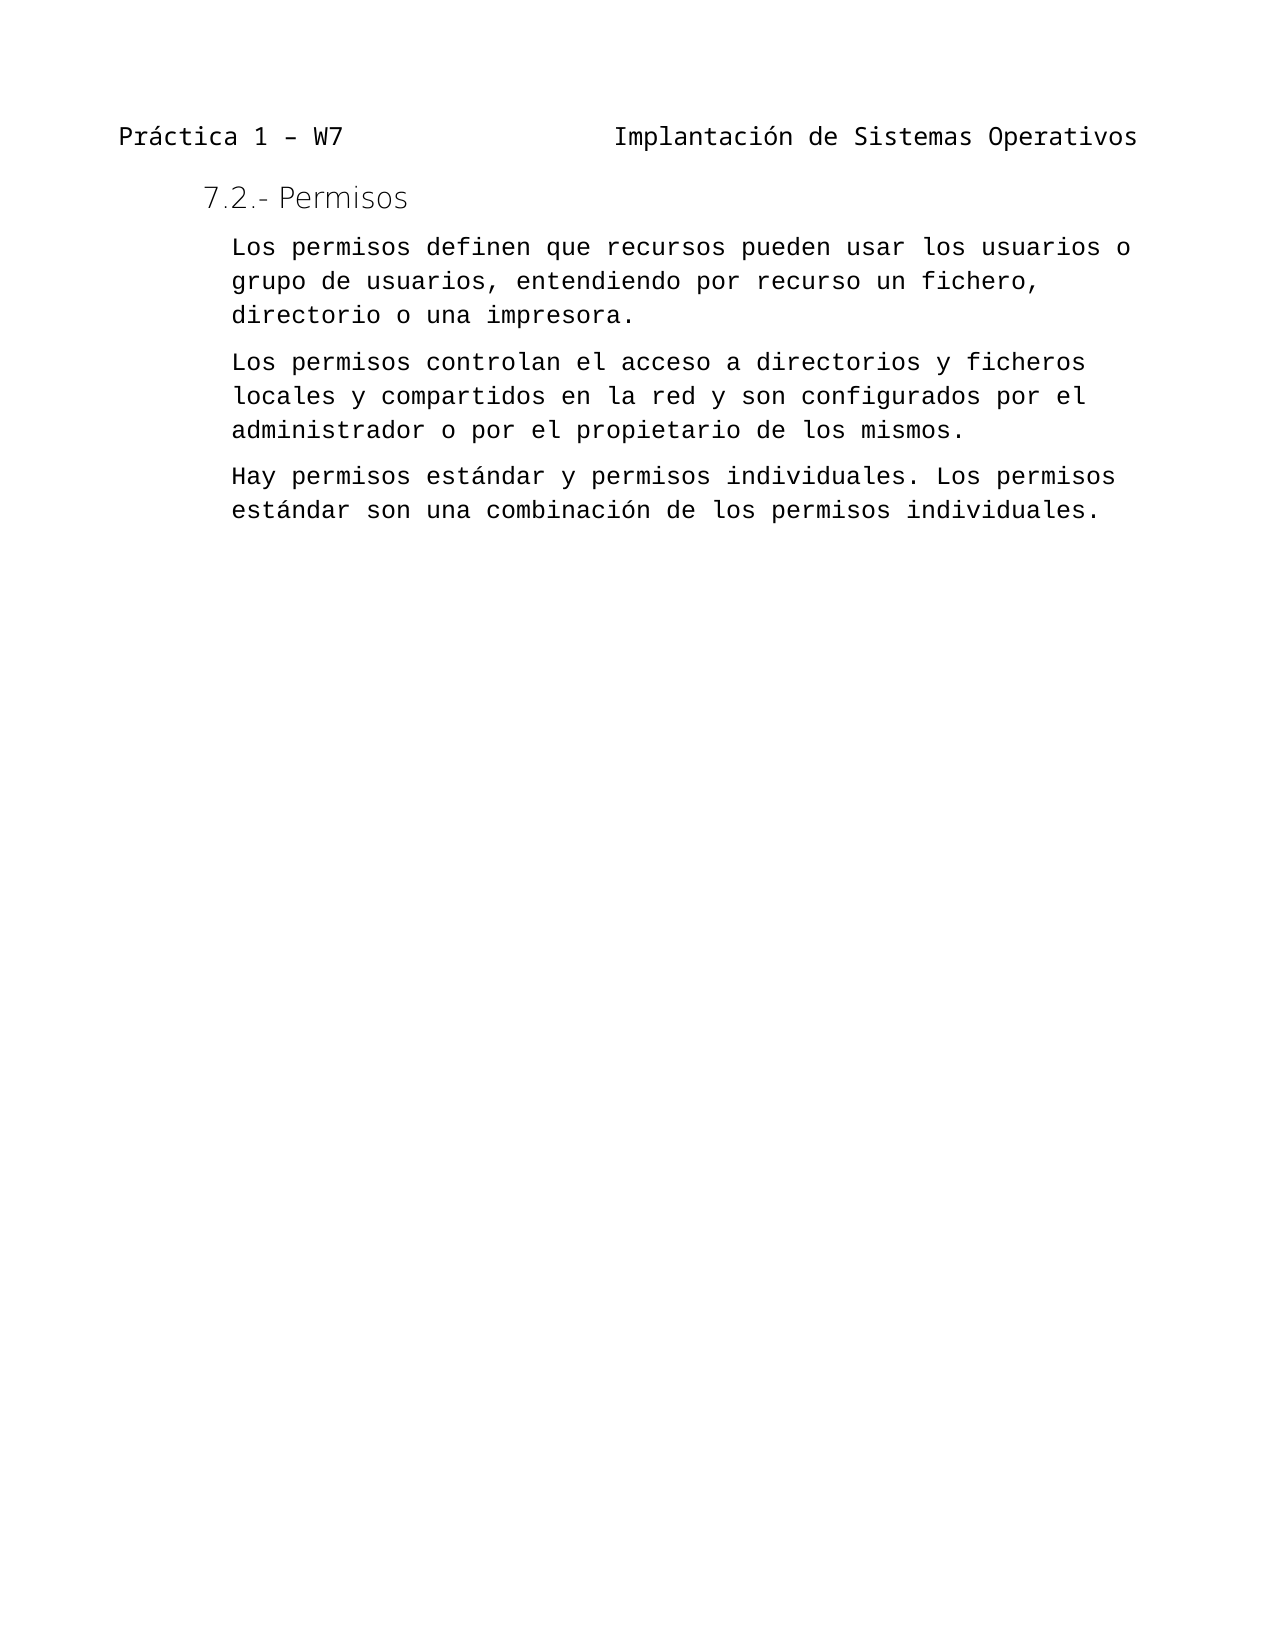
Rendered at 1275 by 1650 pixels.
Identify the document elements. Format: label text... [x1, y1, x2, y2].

list Permisos [193, 182, 1157, 216]
text Los permisos controlan el acceso a directorios y ficheros locales y compartidos en la red y son configurados por el administrador o por el propietario de los mismos. [231, 349, 1157, 446]
text Hay permisos estándar y permisos individuales. Los permisos estándar son una combinación de los permisos individuales. [231, 464, 1157, 526]
text Los permisos definen que recursos pueden usar los usuarios o grupo de usuarios, entendiendo por recurso un fichero, directorio o una impresora. [231, 235, 1157, 331]
